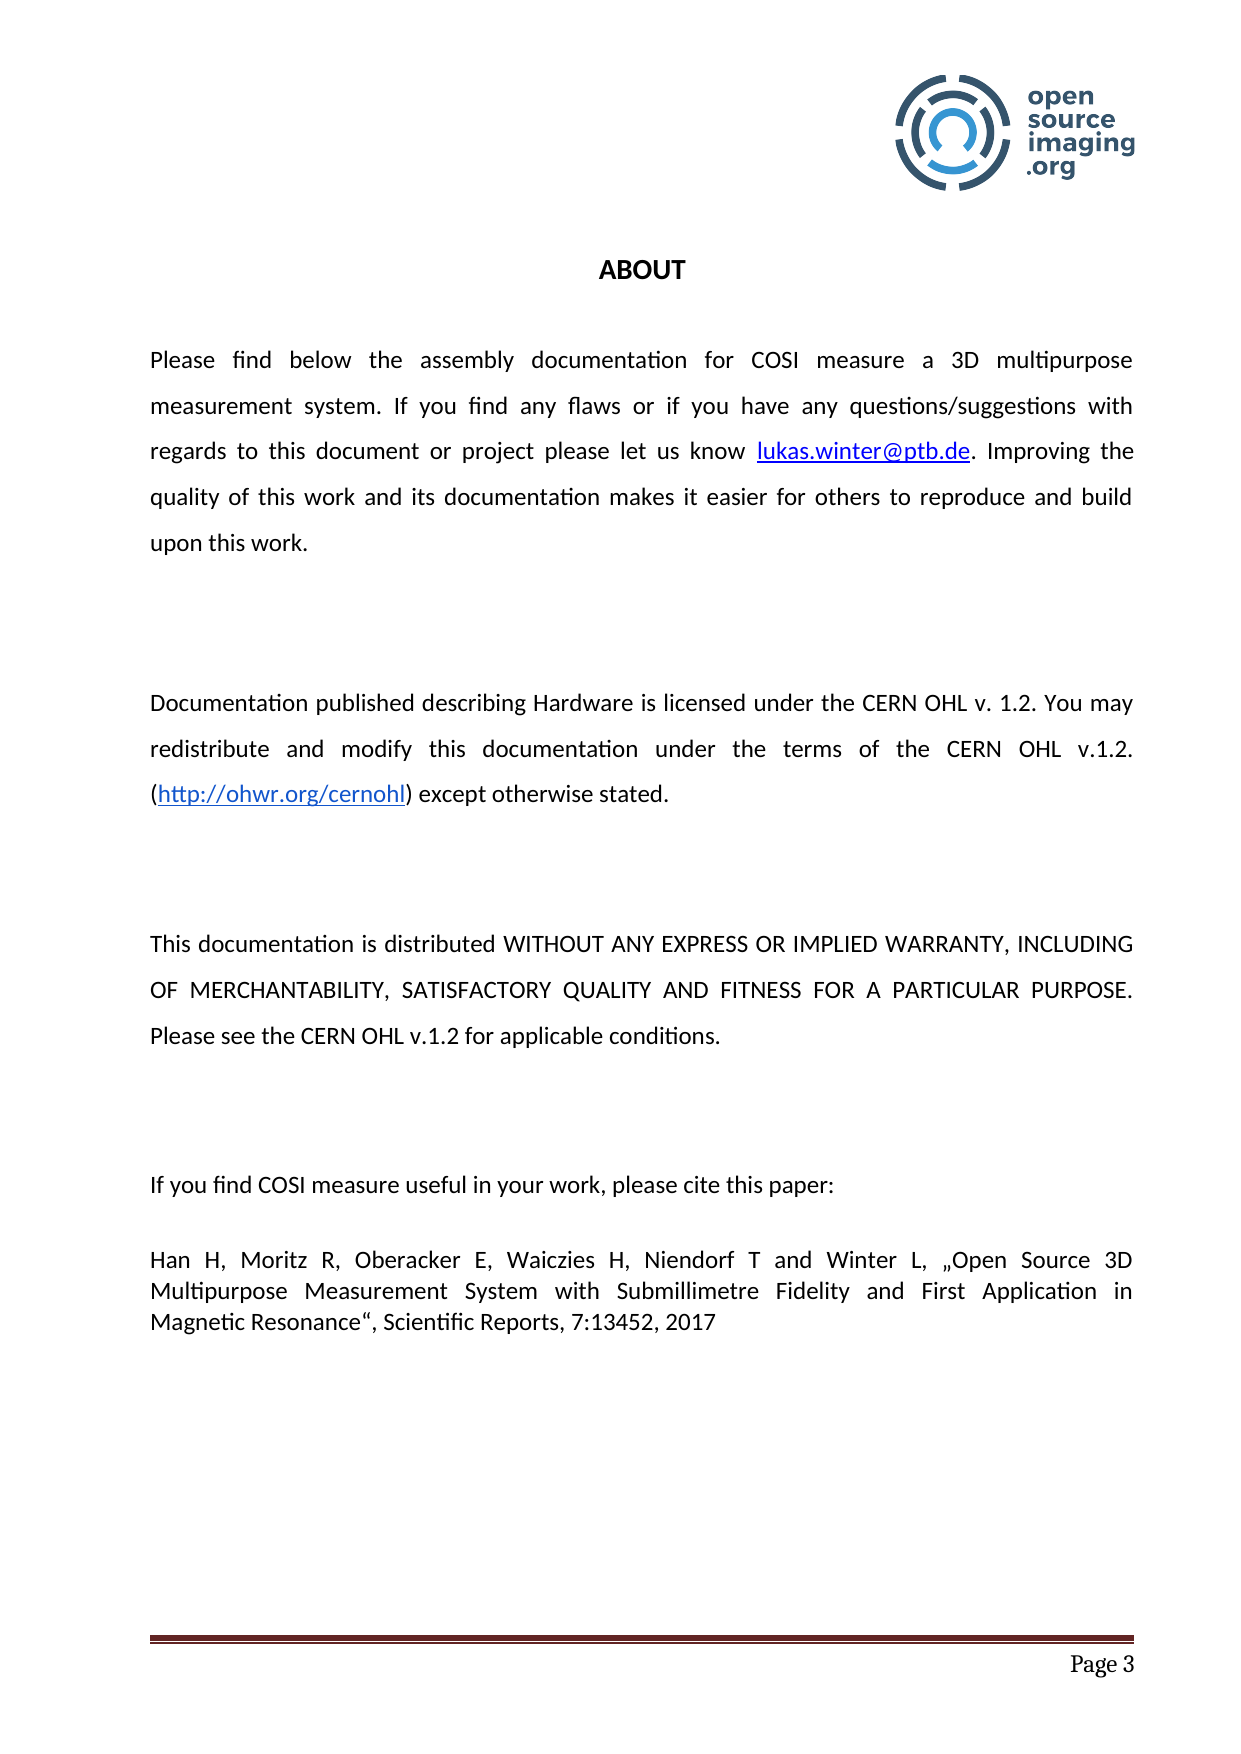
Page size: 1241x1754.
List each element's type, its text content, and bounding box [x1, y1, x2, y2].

text ABOUT [150, 251, 1134, 287]
text Documentation published describing Hardware is licensed under the CERN OHL v. 1.2. You may redistribute and modify this documentation under the terms of the CERN OHL v.1.2. (http://ohwr.org/cernohl) except otherwise stated. [150, 687, 1134, 809]
text This documentation is distributed WITHOUT ANY EXPRESS OR IMPLIED WARRANTY, INCLUDING OF MERCHANTABILITY, SATISFACTORY QUALITY AND FITNESS FOR A PARTICULAR PURPOSE. Please see the CERN OHL v.1.2 for applicable conditions. [150, 928, 1134, 1050]
text Please find below the assembly documentation for COSI measure a 3D multipurpose measurement system. If you find any flaws or if you have any questions/suggestions with regards to this document or project please let us know lukas.winter@ptb.de. Improving the quality of this work and its documentation makes it easier for others to reproduce and build upon this work. [150, 344, 1134, 557]
text If you find COSI measure useful in your work, please cite this paper: [150, 1170, 1134, 1200]
picture [895, 75, 1135, 191]
text Han H, Moritz R, Oberacker E, Waiczies H, Niendorf T and Winter L, „Open Source 3D Multipurpose Measurement System with Submillimetre Fidelity and First Application in Magnetic Resonance“, Scientific Reports, 7:13452, 2017 [150, 1244, 1134, 1336]
